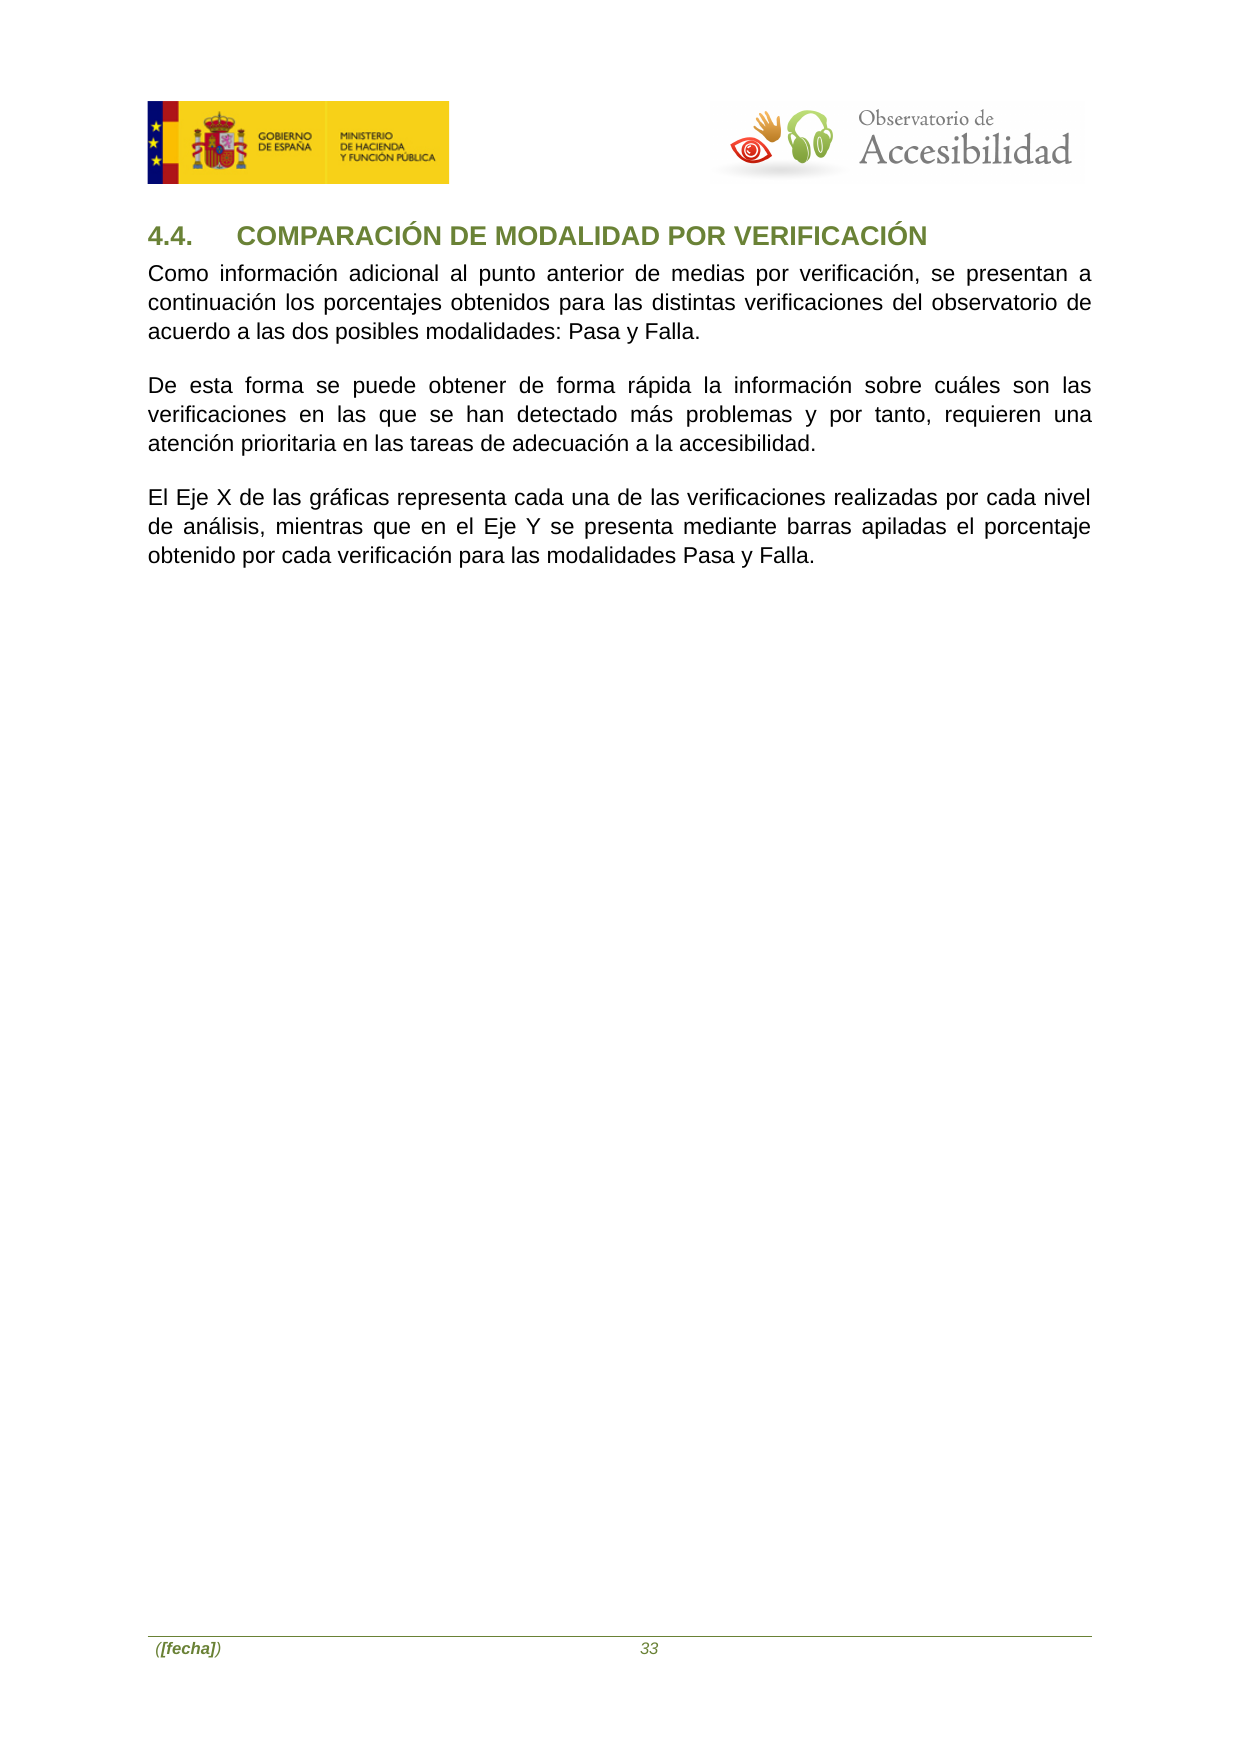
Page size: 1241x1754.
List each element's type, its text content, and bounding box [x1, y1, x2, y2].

text De esta forma se puede obtener de forma rápida la información sobre cuáles son las verificaciones en las que se han detectado más problemas y por tanto, requieren una atención prioritaria en las tareas de adecuación a la accesibilidad. [148, 372, 1092, 456]
text El Eje X de las gráficas representa cada una de las verificaciones realizadas por cada nivel de análisis, mientras que en el Eje Y se presenta mediante barras apiladas el porcentaje obtenido por cada verificación para las modalidades Pasa y Falla. [148, 484, 1092, 568]
picture [147, 101, 450, 184]
text Como información adicional al punto anterior de medias por verificación, se presentan a continuación los porcentajes obtenidos para las distintas verificaciones del observatorio de acuerdo a las dos posibles modalidades: Pasa y Falla. [148, 260, 1092, 344]
subtitle Comparación de Modalidad por Verificación [148, 220, 1092, 251]
picture [710, 101, 1086, 184]
